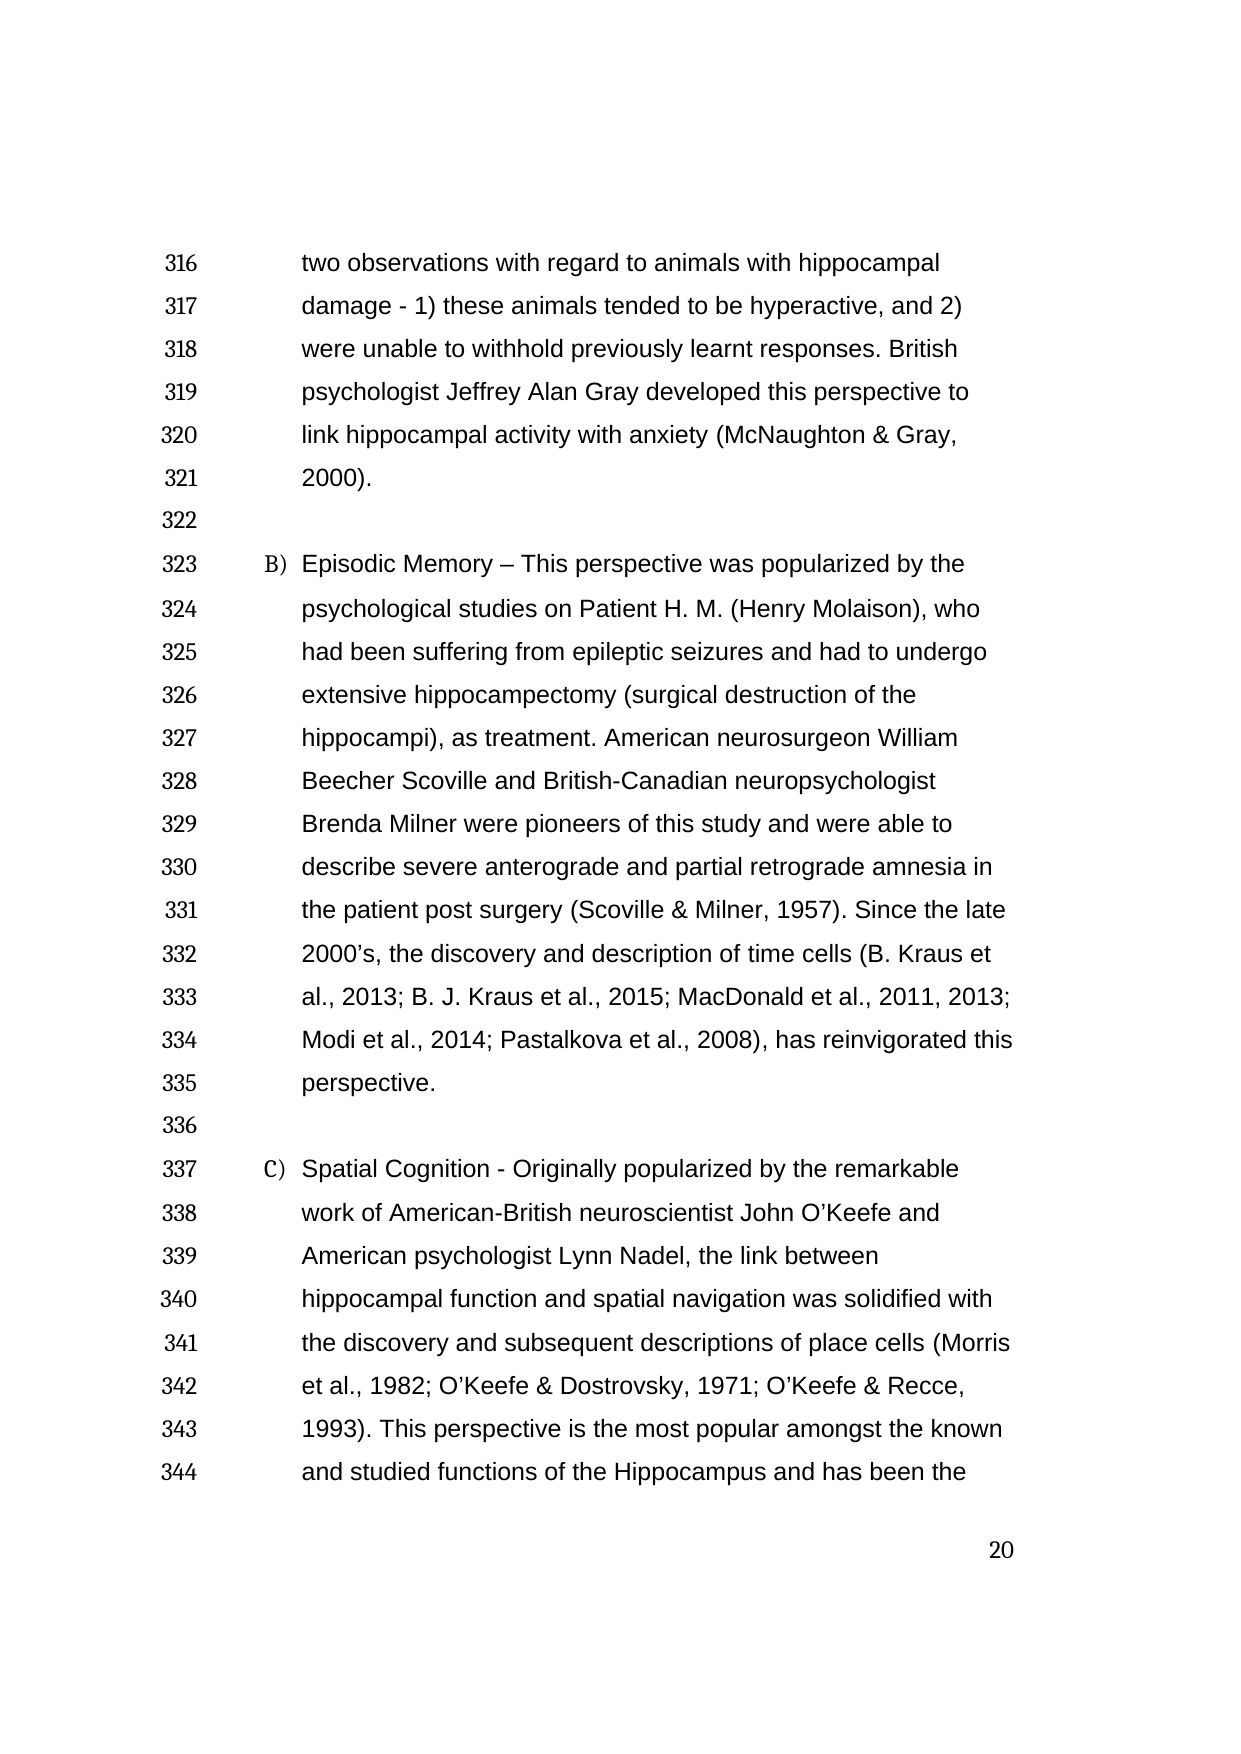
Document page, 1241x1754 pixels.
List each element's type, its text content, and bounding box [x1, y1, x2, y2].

list Spatial Cognition - Originally popularized by the remarkable work of American-British neuroscientist John O’Keefe and American psychologist Lynn Nadel, the link between hippocampal function and spatial navigation was solidified with the discovery and subsequent descriptions of place cells (Morris et al., 1982; O’Keefe & Dostrovsky, 1971; O’Keefe & Recce, 1993)⁠. This perspective is the most popular amongst the known and studied functions of the Hippocampus and has been the [264, 1154, 1014, 1486]
list two observations with regard to animals with hippocampal damage - 1) these animals tended to be hyperactive, and 2) were unable to withhold previously learnt responses. British psychologist Jeffrey Alan Gray developed this perspective to link hippocampal activity with anxiety (McNaughton & Gray, 2000)⁠. [264, 248, 1014, 492]
list Episodic Memory – This perspective was popularized by the psychological studies on Patient H. M. (Henry Molaison), who had been suffering from epileptic seizures and had to undergo extensive hippocampectomy (surgical destruction of the hippocampi), as treatment. American neurosurgeon William Beecher Scoville and British-Canadian neuropsychologist Brenda Milner were pioneers of this study and were able to describe severe anterograde and partial retrograde amnesia in the patient post surgery (Scoville & Milner, 1957). Since the late 2000’s, the discovery and description of time cells (B. Kraus et al., 2013; B. J. Kraus et al., 2015; MacDonald et al., 2011, 2013; Modi et al., 2014; Pastalkova et al., 2008)⁠, has reinvigorated this perspective. [264, 549, 1014, 1097]
